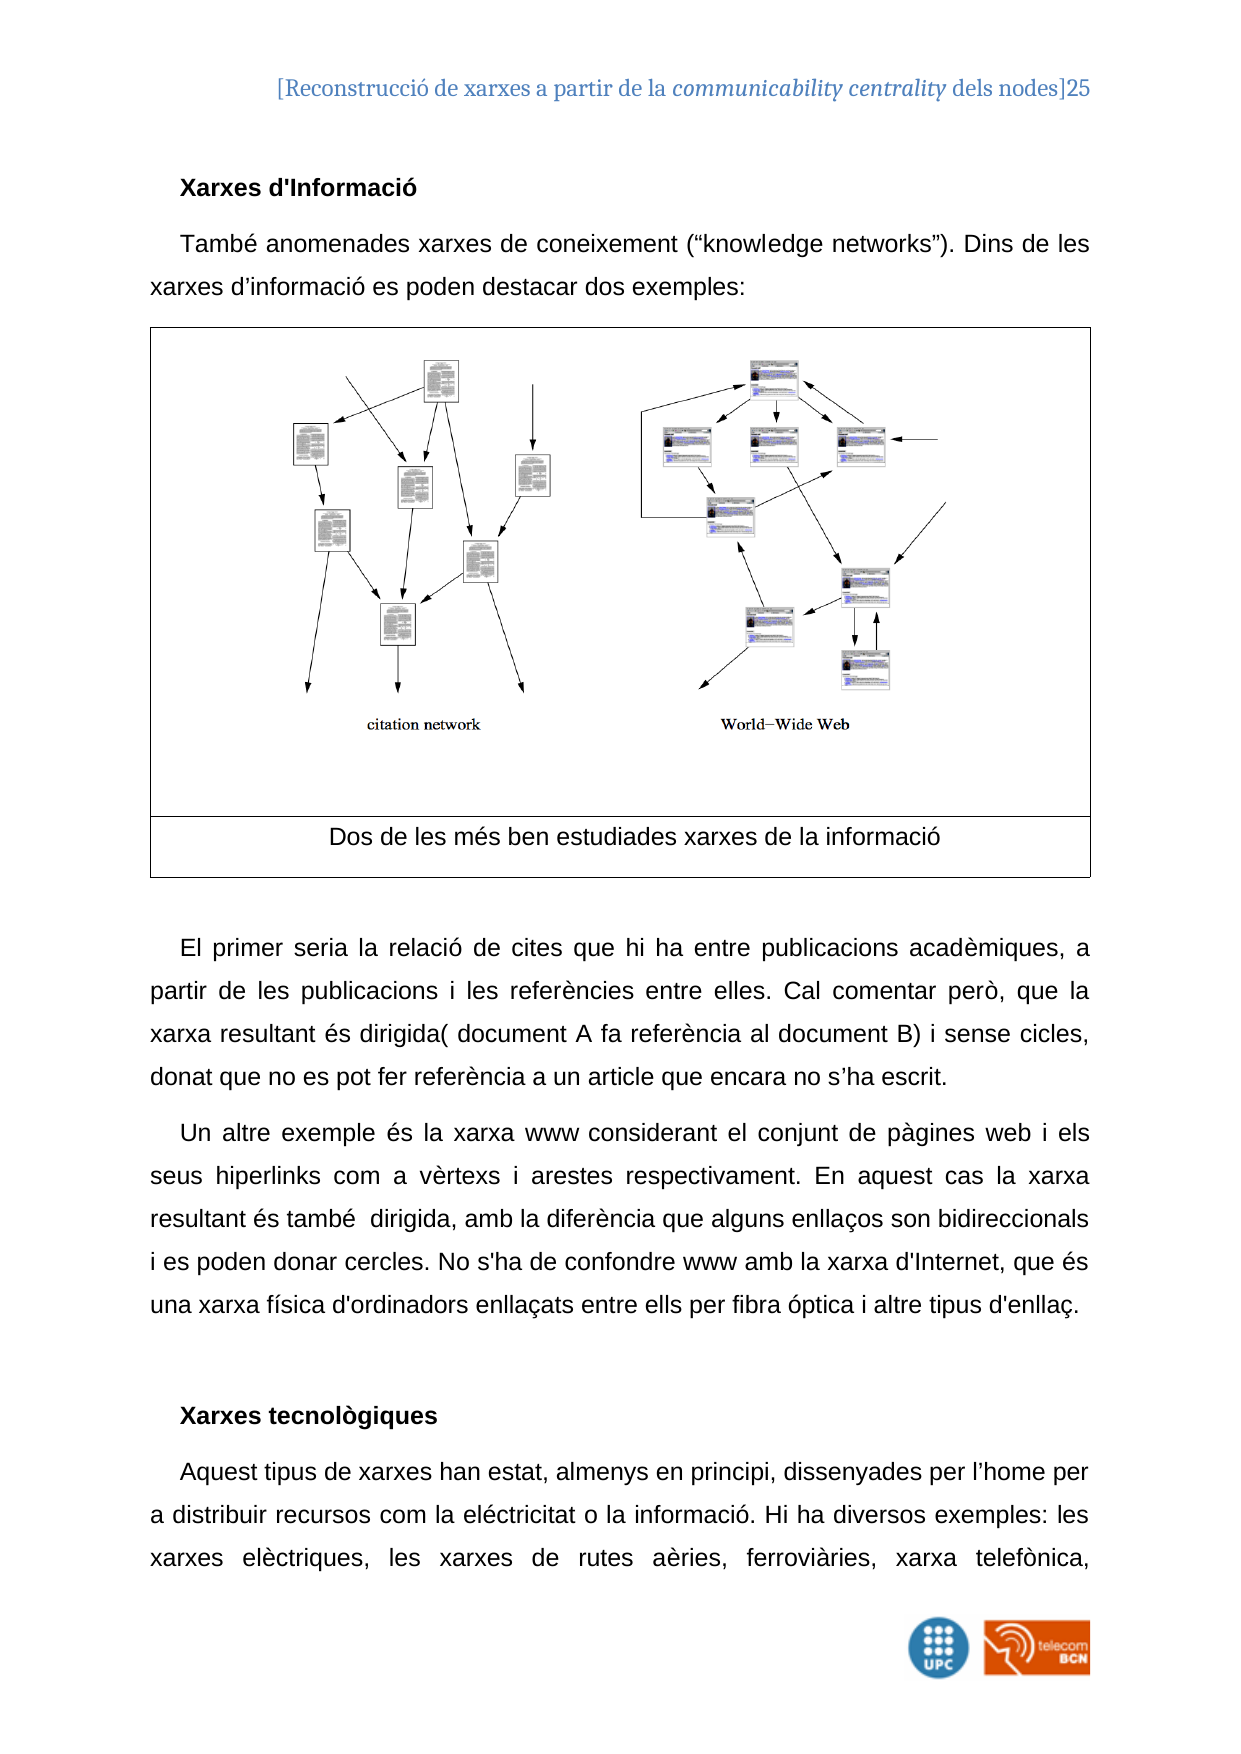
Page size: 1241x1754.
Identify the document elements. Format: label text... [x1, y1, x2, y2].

picture [255, 333, 985, 756]
text El primer seria la relació de cites que hi ha entre publicacions acadèmiques, a partir de les publicacions i les referències entre elles. Cal comentar però, que la xarxa resultant és dirigida( document A fa referència al document B) i sense cicles, donat que no es pot fer referència a un article que encara no s’ha escrit. [150, 932, 1090, 1091]
text Xarxes tecnològiques [150, 1401, 1090, 1430]
table_header [151, 328, 1090, 816]
text Xarxes d'Informació [150, 173, 1090, 202]
table_cell Dos de les més ben estudiades xarxes de la informació [151, 817, 1090, 877]
text Un altre exemple és la xarxa www considerant el conjunt de pàgines web i els seus hiperlinks com a vèrtexs i arestes respectivament. En aquest cas la xarxa resultant és també dirigida, amb la diferència que alguns enllaços son bidireccionals i es poden donar cercles. No s'ha de confondre www amb la xarxa d'Internet, que és una xarxa física d'ordinadors enllaçats entre ells per fibra óptica i altre tipus d'enllaç. [150, 1117, 1090, 1319]
text També anomenades xarxes de coneixement (“knowledge networks”). Dins de les xarxes d’informació es poden destacar dos exemples: [150, 228, 1090, 300]
text Aquest tipus de xarxes han estat, almenys en principi, dissenyades per l’home per a distribuir recursos com la eléctricitat o la informació. Hi ha diversos exemples: les xarxes elèctriques, les xarxes de rutes aèries, ferroviàries, xarxa telefònica, [150, 1457, 1090, 1572]
picture [904, 1614, 1091, 1681]
